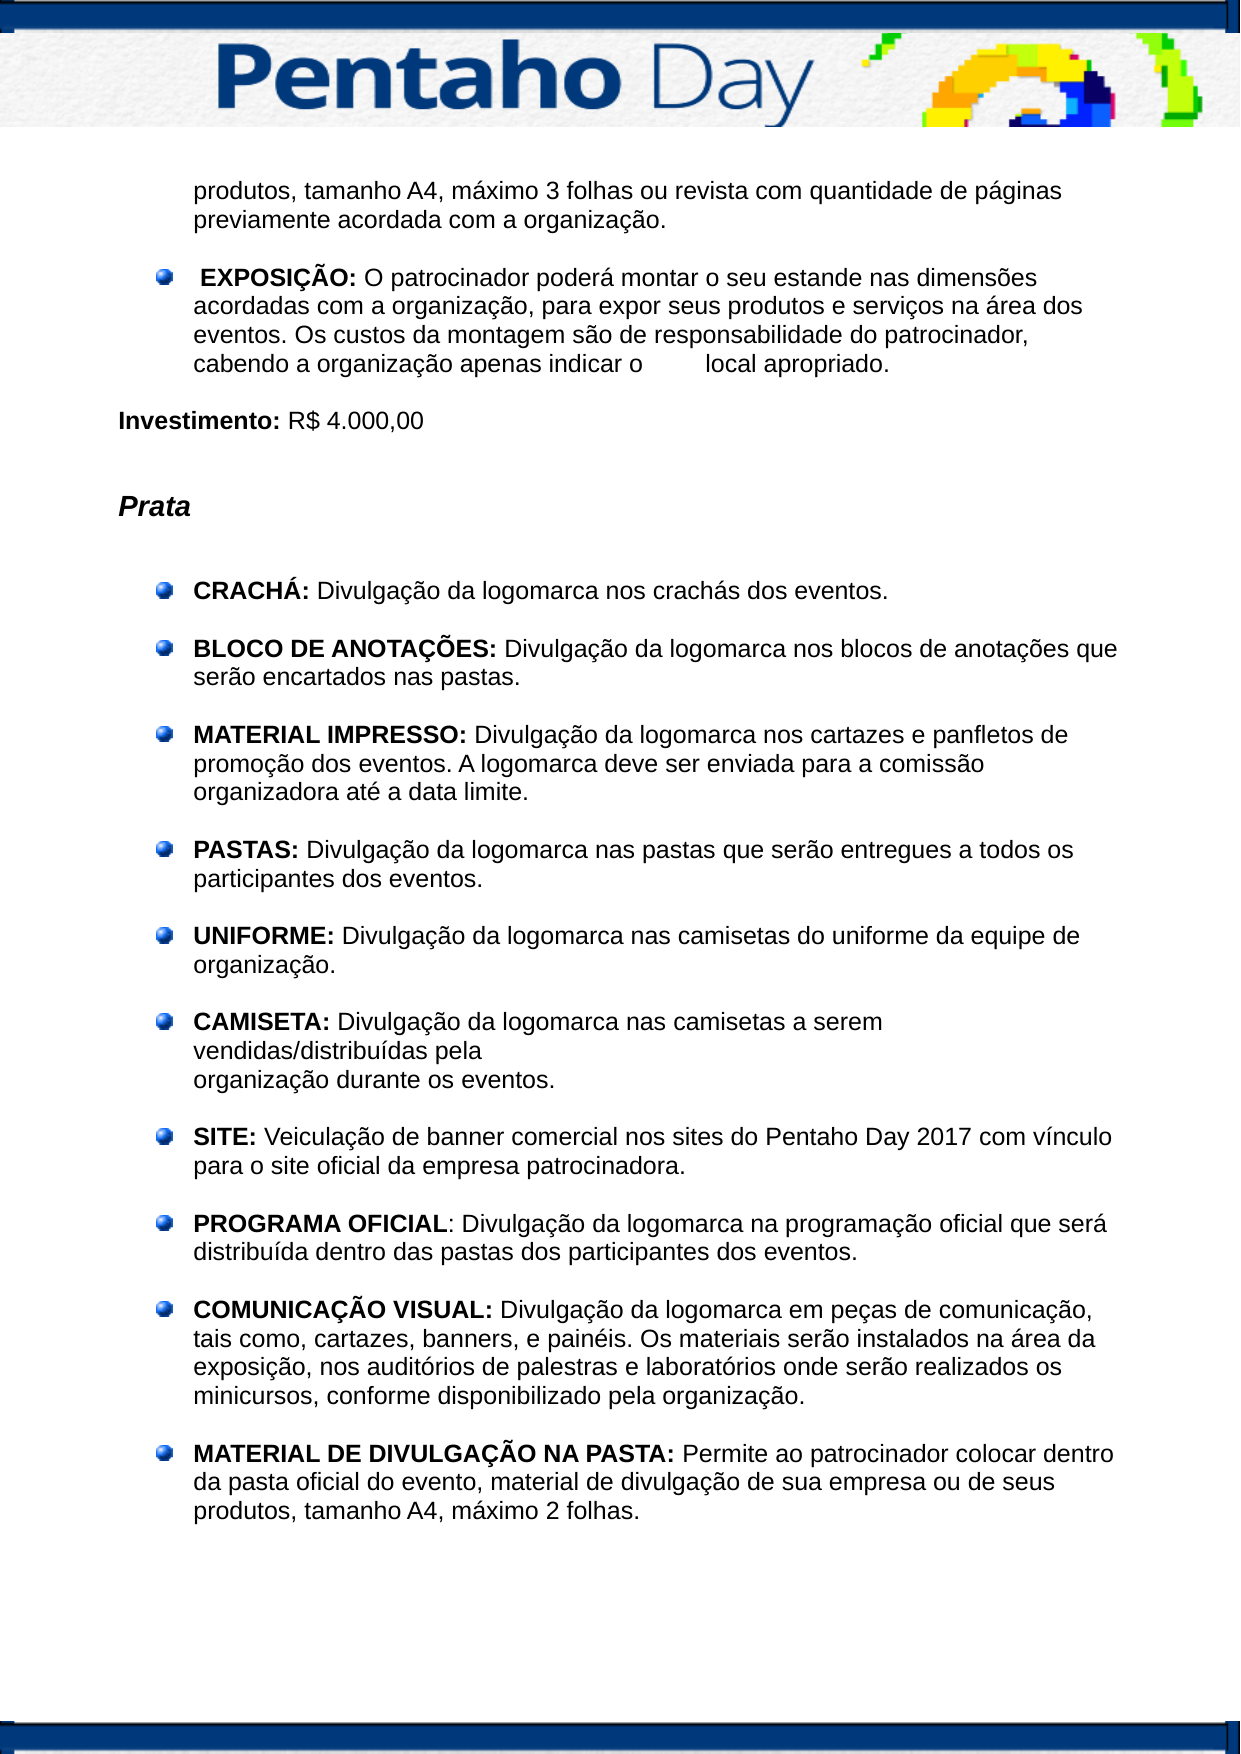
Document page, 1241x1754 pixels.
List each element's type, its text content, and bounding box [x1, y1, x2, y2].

list SITE: Veiculação de banner comercial nos sites do Pentaho Day 2017 com vínculo para o site oficial da empresa patrocinadora. [156, 1122, 1122, 1180]
list MATERIAL IMPRESSO: Divulgação da logomarca nos cartazes e panfletos de promoção dos eventos. A logomarca deve ser enviada para a comissão organizadora até a data limite. [156, 720, 1122, 806]
list COMUNICAÇÃO VISUAL: Divulgação da logomarca em peças de comunicação, tais como, cartazes, banners, e painéis. Os materiais serão instalados na área da exposição, nos auditórios de palestras e laboratórios onde serão realizados os minicursos, conforme disponibilizado pela organização. [156, 1295, 1122, 1410]
text Investimento: R$ 4.000,00 [118, 406, 1122, 435]
list PASTAS: Divulgação da logomarca nas pastas que serão entregues a todos os participantes dos eventos. [156, 835, 1122, 892]
picture [156, 640, 173, 656]
picture [156, 841, 173, 857]
list UNIFORME: Divulgação da logomarca nas camisetas do uniforme da equipe de organização. [156, 921, 1122, 979]
picture [156, 1301, 173, 1317]
list organização durante os eventos. [156, 1065, 1122, 1094]
list CAMISETA: Divulgação da logomarca nas camisetas a serem vendidas/distribuídas pela [156, 1007, 1122, 1065]
picture [156, 1445, 173, 1461]
picture [156, 726, 173, 742]
list EXPOSIÇÃO: O patrocinador poderá montar o seu estande nas dimensões acordadas com a organização, para expor seus produtos e serviços na área dos eventos. Os custos da montagem são de responsabilidade do patrocinador, cabendo a organização apenas indicar o local apropriado. [156, 263, 1122, 378]
list PROGRAMA OFICIAL: Divulgação da logomarca na programação oficial que será distribuída dentro das pastas dos participantes dos eventos. [156, 1209, 1122, 1266]
list CRACHÁ: Divulgação da logomarca nos crachás dos eventos. [156, 576, 1122, 605]
picture [0, 0, 1240, 127]
picture [156, 582, 173, 599]
picture [156, 1128, 173, 1145]
list BLOCO DE ANOTAÇÕES: Divulgação da logomarca nos blocos de anotações que serão encartados nas pastas. [156, 634, 1122, 691]
picture [0, 1721, 1240, 1754]
subtitle Prata [118, 489, 1122, 522]
list MATERIAL DE DIVULGAÇÃO NA PASTA: Permite ao patrocinador colocar dentro da pasta oficial do evento, material de divulgação de sua empresa ou de seus produtos, tamanho A4, máximo 2 folhas. [156, 1439, 1122, 1525]
picture [156, 1013, 173, 1030]
picture [156, 1215, 173, 1231]
picture [156, 269, 173, 285]
picture [156, 927, 173, 944]
list produtos, tamanho A4, máximo 3 folhas ou revista com quantidade de páginas previamente acordada com a organização. [156, 176, 1122, 234]
